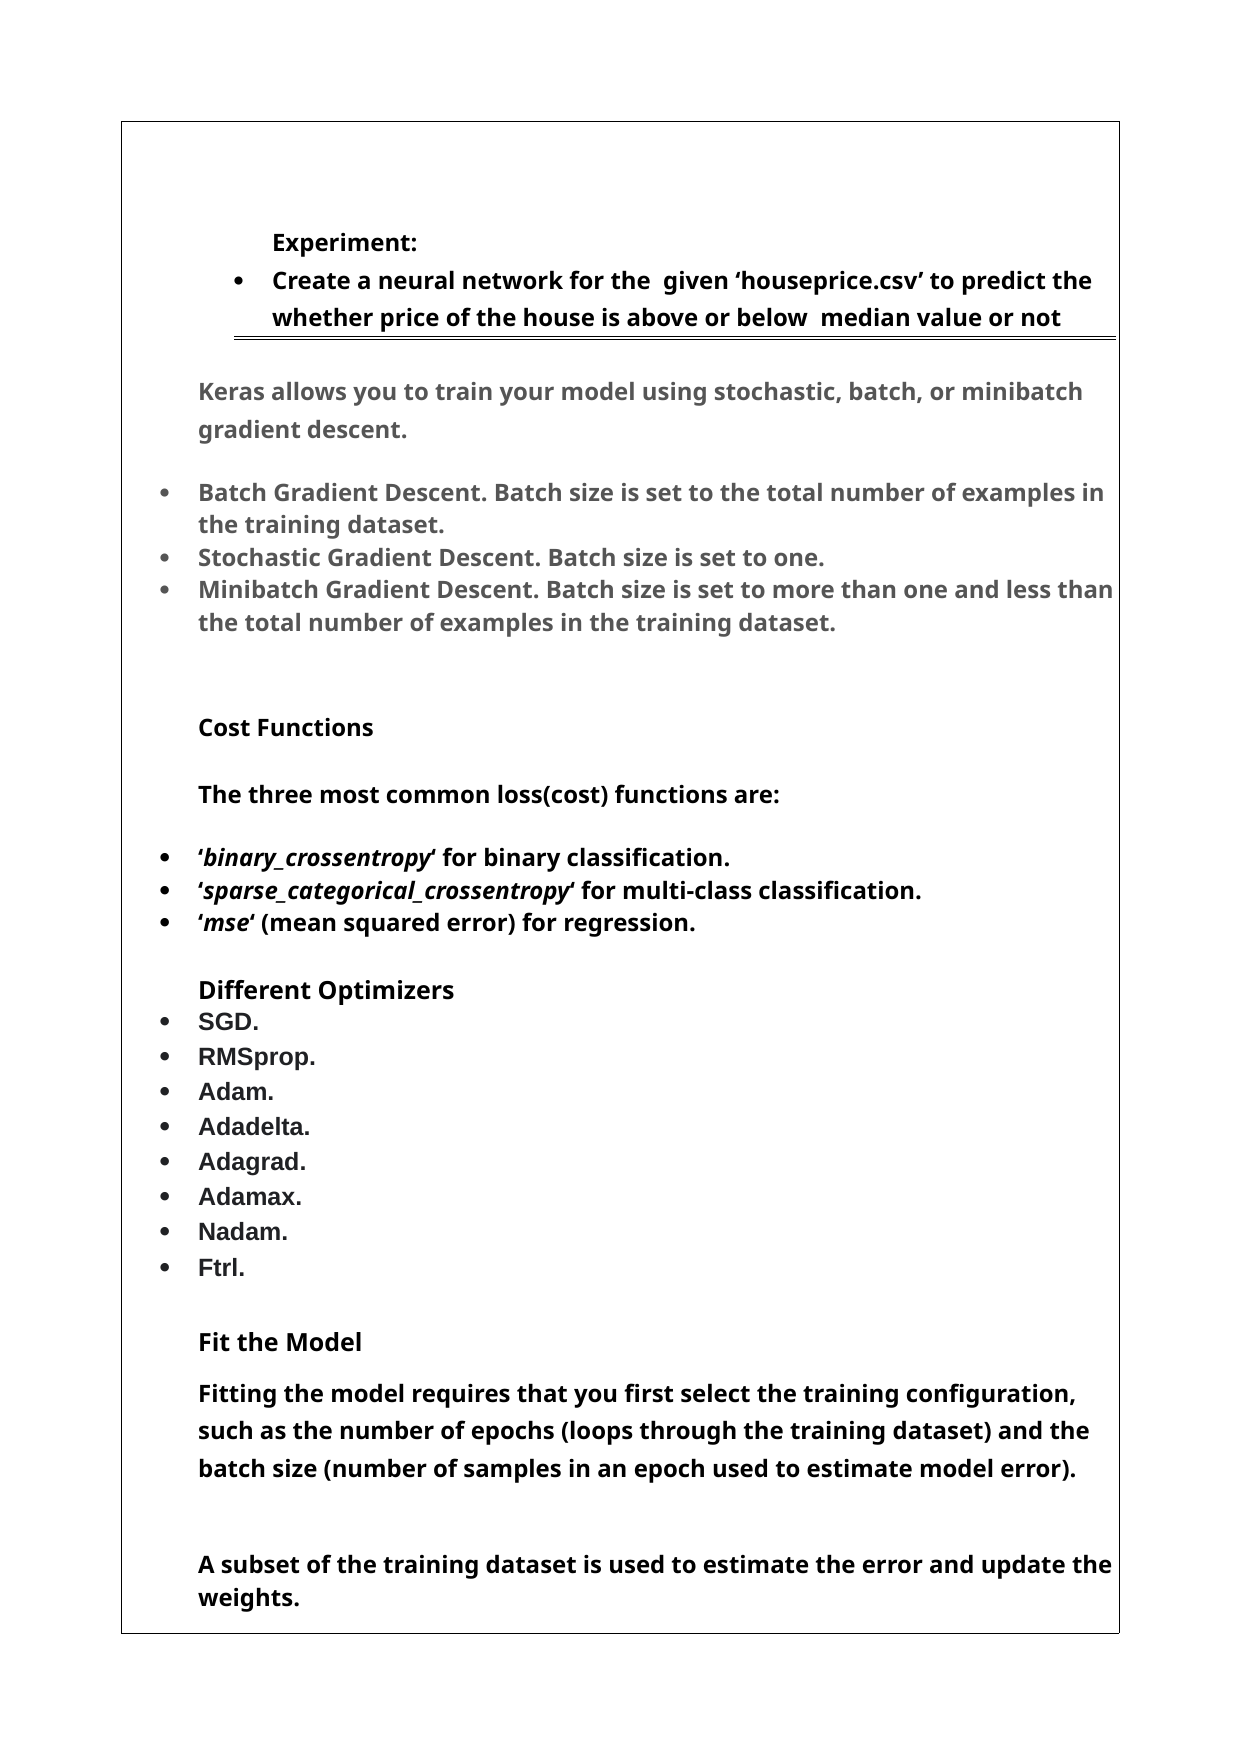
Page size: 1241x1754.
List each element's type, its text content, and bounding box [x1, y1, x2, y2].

list Stochastic Gradient Descent. Batch size is set to one. [160, 541, 1116, 573]
text Fitting the model requires that you first select the training configuration, such as the number of epochs (loops through the training dataset) and the batch size (number of samples in an epoch used to estimate model error). [198, 1372, 1116, 1484]
list Batch Gradient Descent. Batch size is set to the total number of examples in the training dataset. [160, 475, 1116, 541]
subtitle Fit the Model [198, 1322, 1116, 1359]
text Cost Functions [198, 706, 1116, 743]
list ‘sparse_categorical_crossentropy‘ for multi-class classification. [160, 873, 1116, 906]
text A subset of the training dataset is used to estimate the error and update the weights. [198, 1548, 1116, 1613]
list Nadam. [160, 1217, 1116, 1246]
list ‘mse‘ (mean squared error) for regression. [160, 906, 1116, 939]
list Create a neural network for the given ‘houseprice.csv’ to predict the whether price of the house is above or below median value or not [234, 258, 1116, 336]
text The three most common loss(cost) functions are: [198, 773, 1116, 811]
list Ftrl. [160, 1252, 1116, 1281]
list ‘binary_crossentropy‘ for binary classification. [160, 841, 1116, 873]
text Keras allows you to train your model using stochastic, batch, or minibatch gradient descent. [198, 370, 1116, 445]
list RMSprop. [160, 1042, 1116, 1071]
list Adam. [160, 1077, 1116, 1106]
text Different Optimizers [198, 973, 1116, 1007]
list Experiment: [272, 226, 1116, 258]
list Adamax. [160, 1182, 1116, 1211]
list Adagrad. [160, 1147, 1116, 1176]
list SGD. [160, 1007, 1116, 1036]
list Minibatch Gradient Descent. Batch size is set to more than one and less than the total number of examples in the training dataset. [160, 573, 1116, 638]
list Adadelta. [160, 1112, 1116, 1141]
